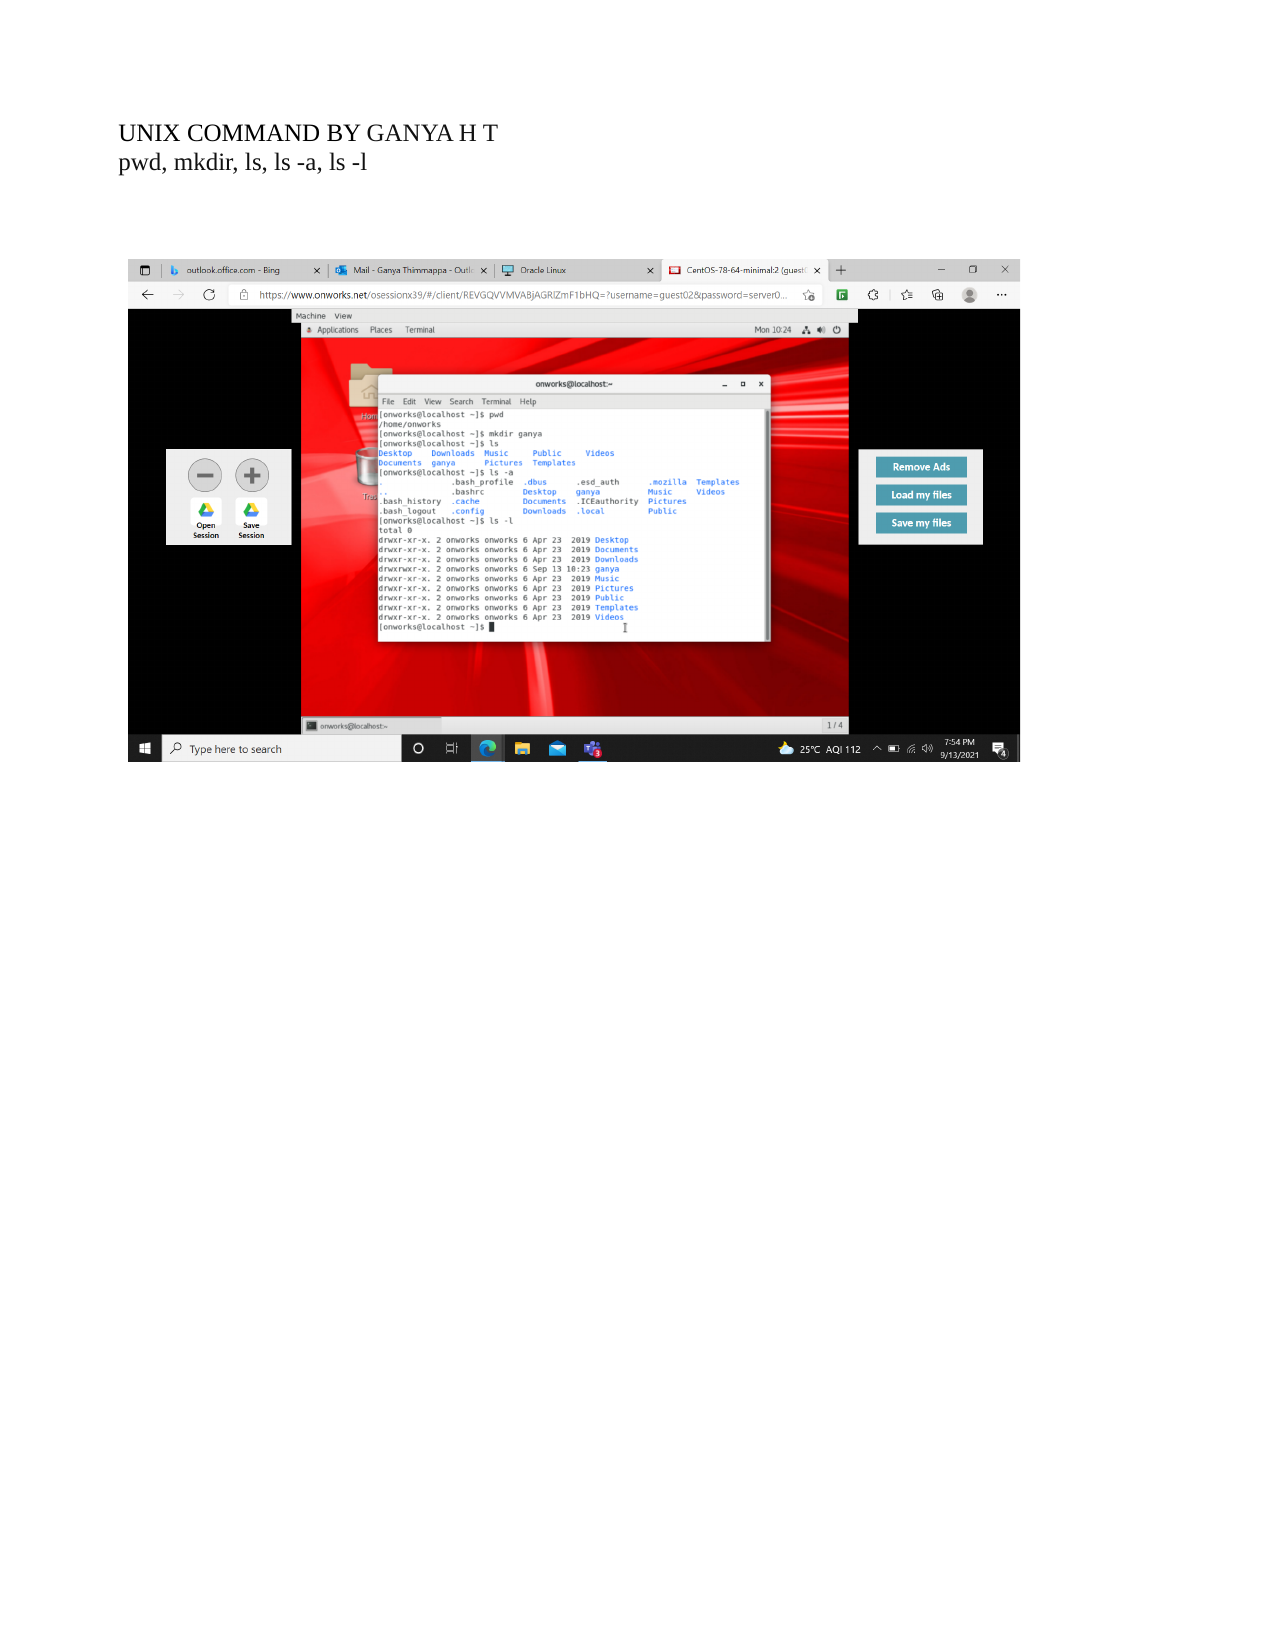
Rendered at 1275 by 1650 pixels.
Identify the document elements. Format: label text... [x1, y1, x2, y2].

text UNIX COMMAND BY GANYA H T [118, 118, 1157, 147]
picture [128, 259, 1021, 762]
text pwd, mkdir, ls, ls -a, ls -l [118, 147, 1157, 176]
